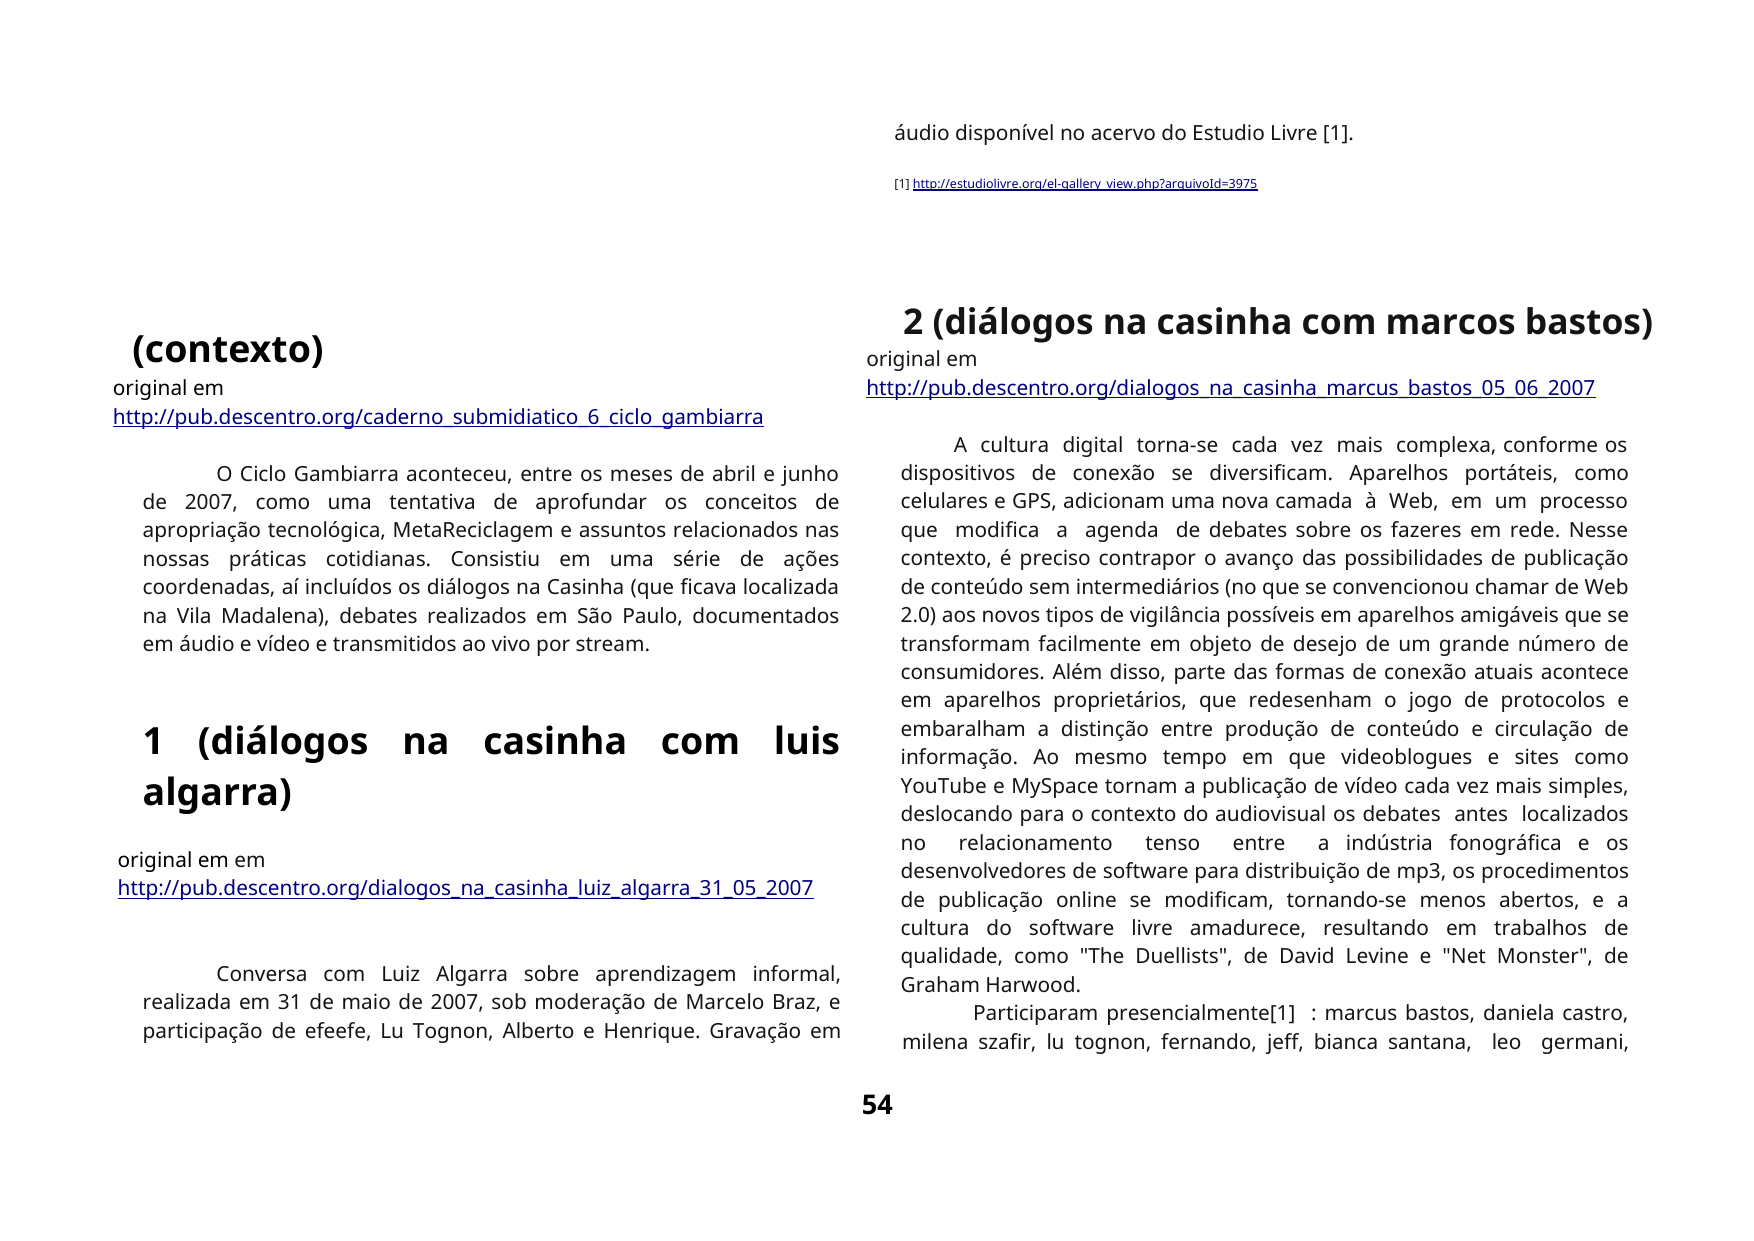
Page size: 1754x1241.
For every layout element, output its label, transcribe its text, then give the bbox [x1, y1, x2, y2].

text O Ciclo Gambiarra aconteceu, entre os meses de abril e junho de 2007, como uma tentativa de aprofundar os conceitos de apropriação tecnológica, MetaReciclagem e assuntos relacionados nas nossas práticas cotidianas. Consistiu em uma série de ações coordenadas, aí incluídos os diálogos na Casinha (que ficava localizada na Vila Madalena), debates realizados em São Paulo, documentados em áudio e vídeo e transmitidos ao vivo por stream. [142, 459, 840, 658]
text original em http://pub.descentro.org/dialogos_na_casinha_marcus_bastos_05_06_2007 [866, 344, 1653, 401]
text original em em http://pub.descentro.org/dialogos_na_casinha_luiz_algarra_31_05_2007 [117, 845, 840, 902]
text Participaram presencialmente[1] : marcus bastos, daniela castro, milena szafir, lu tognon, fernando, jeff, bianca santana, leo germani, [902, 998, 1630, 1055]
text Conversa com Luiz Algarra sobre aprendizagem informal, realizada em 31 de maio de 2007, sob moderação de Marcelo Braz, e participação de efeefe, Lu Tognon, Alberto e Henrique. Gravação em [142, 959, 842, 1044]
text áudio disponível no acervo do Estudio Livre [1]. [894, 118, 1630, 147]
text 1 (diálogos na casinha com luis algarra) [142, 714, 840, 817]
text original em http://pub.descentro.org/caderno_submidiatico_6_ciclo_gambiarra [113, 373, 840, 430]
text A cultura digital torna-se cada vez mais complexa, conforme os dispositivos de conexão se diversificam. Aparelhos portáteis, como celulares e GPS, adicionam uma nova camada à Web, em um processo que modifica a agenda de debates sobre os fazeres em rede. Nesse contexto, é preciso contrapor o avanço das possibilidades de publicação de conteúdo sem intermediários (no que se convencionou chamar de Web 2.0) aos novos tipos de vigilância possíveis em aparelhos amigáveis que se transformam facilmente em objeto de desejo de um grande número de consumidores. Além disso, parte das formas de conexão atuais acontece em aparelhos proprietários, que redesenham o jogo de protocolos e embaralham a distinção entre produção de conteúdo e circulação de informação. Ao mesmo tempo em que videoblogues e sites como YouTube e MySpace tornam a publicação de vídeo cada vez mais simples, deslocando para o contexto do audiovisual os debates antes localizados no relacionamento tenso entre a indústria fonográfica e os desenvolvedores de software para distribuição de mp3, os procedimentos de publicação online se modificam, tornando-se menos abertos, e a cultura do software livre amadurece, resultando em trabalhos de qualidade, como "The Duellists", de David Levine e "Net Monster", de Graham Harwood. [900, 430, 1630, 998]
text 2 (diálogos na casinha com marcos bastos) [866, 296, 1653, 344]
text [1] http://estudiolivre.org/el-gallery_view.php?arquivoId=3975 [894, 175, 1630, 192]
text (contexto) [113, 322, 840, 373]
